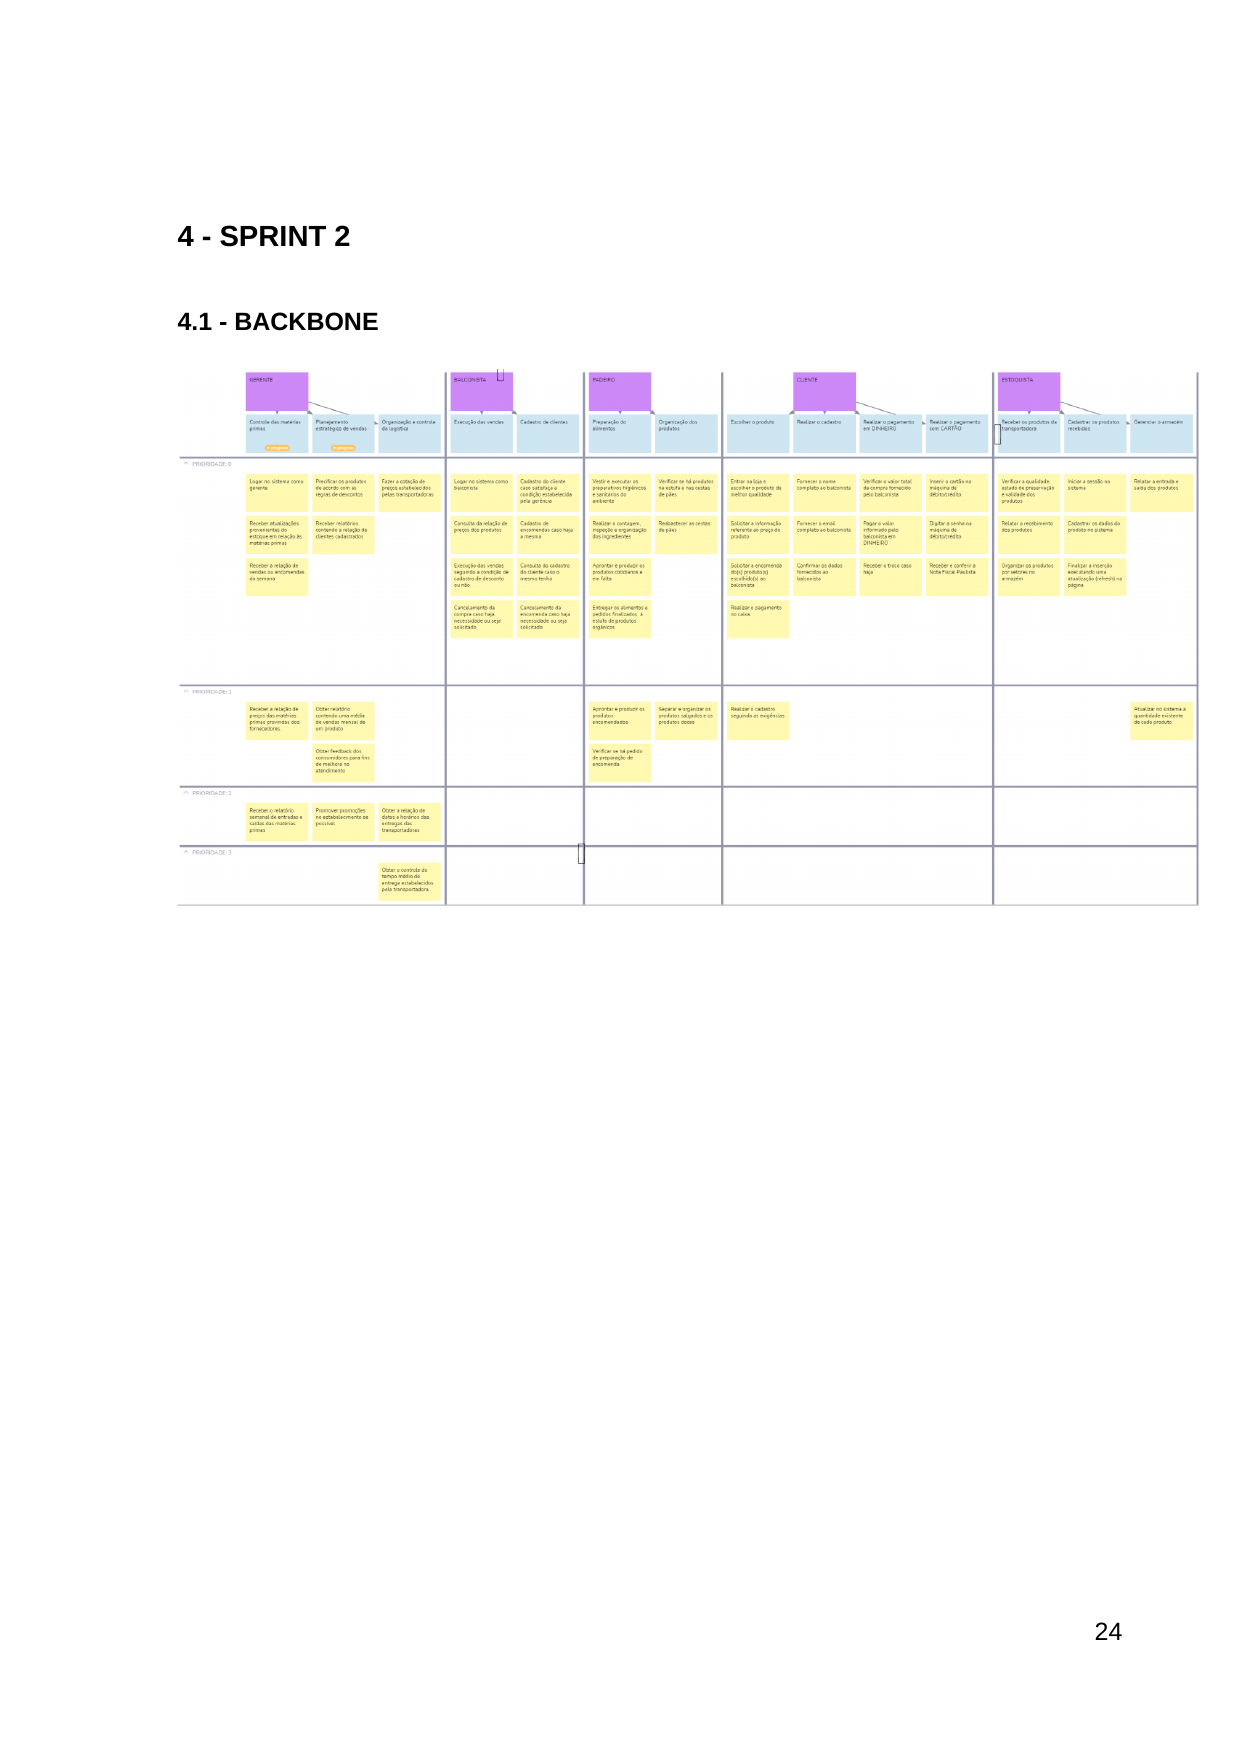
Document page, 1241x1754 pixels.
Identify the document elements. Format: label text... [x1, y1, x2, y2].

picture [177, 369, 1206, 912]
subtitle 4 - SPRINT 2 [177, 219, 1122, 252]
subtitle 4.1 - BACKBONE [177, 307, 1122, 335]
